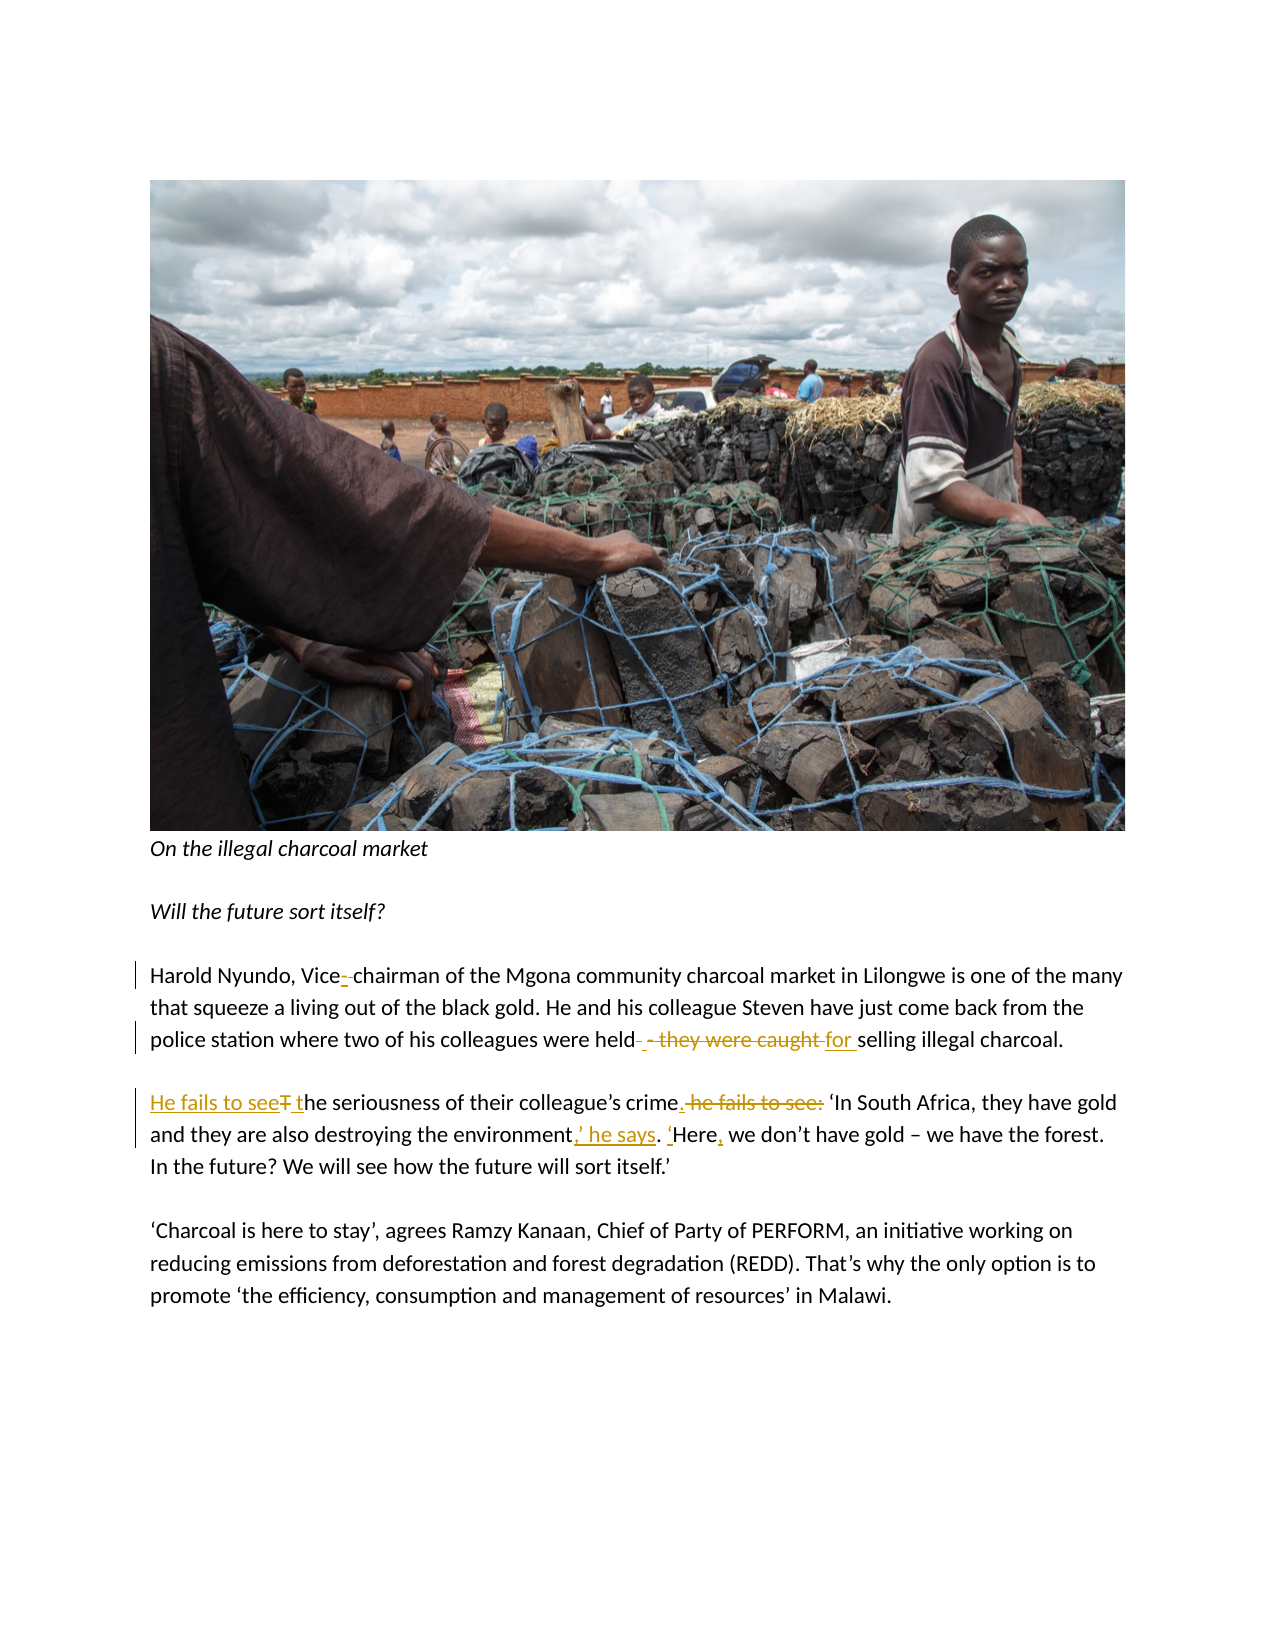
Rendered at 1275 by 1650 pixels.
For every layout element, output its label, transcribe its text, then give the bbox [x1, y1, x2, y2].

text He fails to see the seriousness of their colleague’s crime. ‘In South Africa, they have gold and they are also destroying the environment,’ he says. ‘Here, we don’t have gold – we have the forest. In the future? We will see how the future will sort itself.’ [150, 1088, 1125, 1180]
text Harold Nyundo, Vice-chairman of the Mgona community charcoal market in Lilongwe is one of the many that squeeze a living out of the black gold. He and his colleague Steven have just come back from the police station where two of his colleagues were held for selling illegal charcoal. [150, 961, 1125, 1053]
text On the illegal charcoal market [150, 834, 1125, 862]
text ‘Charcoal is here to stay’, agrees Ramzy Kanaan, Chief of Party of PERFORM, an initiative working on reducing emissions from deforestation and forest degradation (REDD). That’s why the only option is to promote ‘the efficiency, consumption and management of resources’ in Malawi. [150, 1217, 1125, 1309]
text Will the future sort itself? [150, 897, 1125, 925]
picture [150, 180, 1125, 831]
